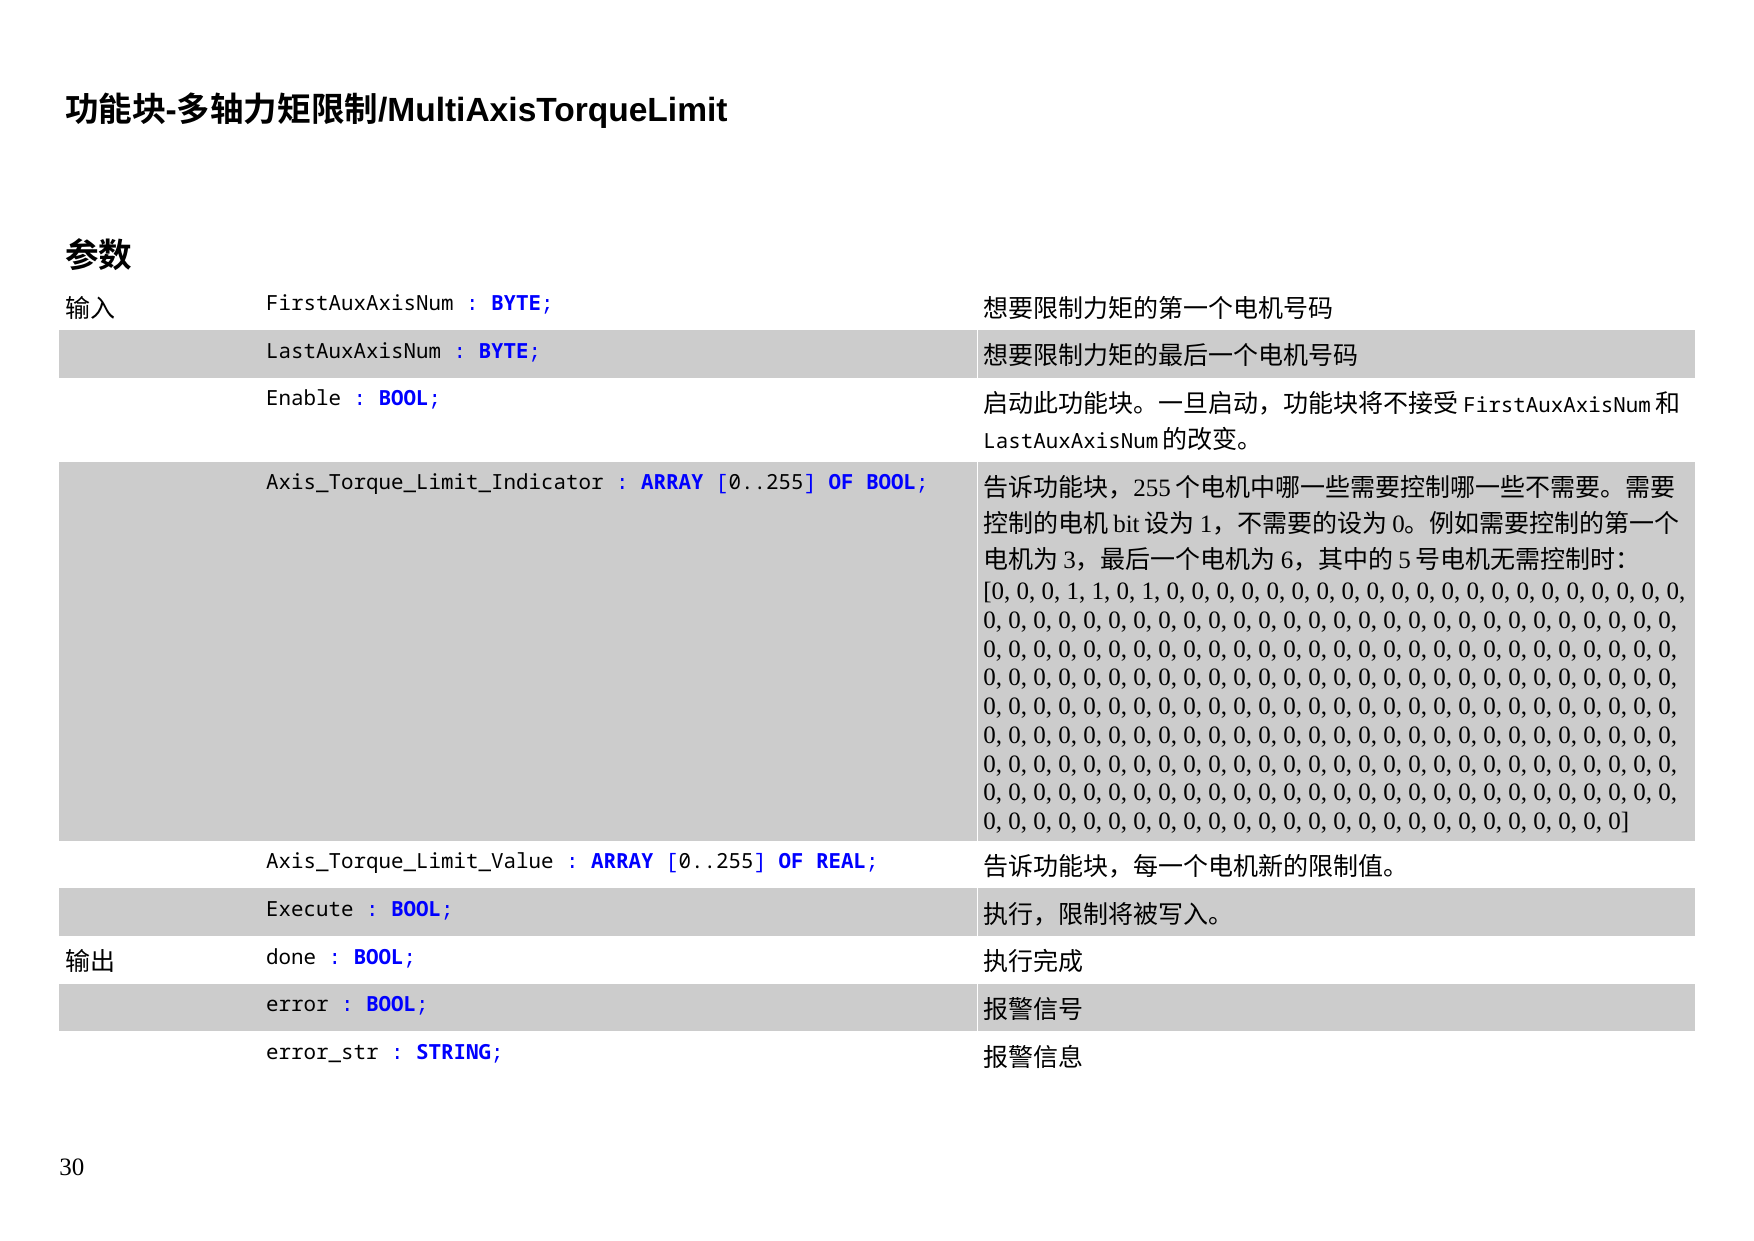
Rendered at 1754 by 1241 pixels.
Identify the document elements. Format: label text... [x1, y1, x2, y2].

table_cell 输出 [59, 936, 260, 984]
table_cell [59, 841, 260, 888]
table_cell [59, 378, 260, 462]
table_cell 报警信号 [978, 984, 1695, 1031]
table_header 功能块-多轴力矩限制/MultiAxisTorqueLimit [59, 59, 1695, 149]
table_cell 输入 [59, 282, 260, 330]
table_cell done : BOOL; [260, 936, 977, 984]
table_cell 启动此功能块。一旦启动，功能块将不接受FirstAuxAxisNum和LastAuxAxisNum的改变。 [978, 378, 1695, 462]
table_cell 想要限制力矩的最后一个电机号码 [978, 330, 1695, 378]
table_cell [59, 984, 260, 1031]
table_cell [59, 150, 1695, 190]
table_cell [59, 1031, 260, 1079]
table_cell FirstAuxAxisNum : BYTE; [260, 282, 977, 330]
table_cell Axis_Torque_Limit_Value : ARRAY [0..255] OF REAL; [260, 841, 977, 888]
table_cell 报警信息 [978, 1031, 1695, 1079]
table_cell 想要限制力矩的第一个电机号码 [978, 282, 1695, 330]
table_cell [59, 888, 260, 936]
table_cell error : BOOL; [260, 984, 977, 1031]
table_cell [59, 462, 260, 841]
table_cell LastAuxAxisNum : BYTE; [260, 330, 977, 378]
table_cell Execute : BOOL; [260, 888, 977, 936]
table_cell error_str : STRING; [260, 1031, 977, 1079]
table_cell 执行完成 [978, 936, 1695, 984]
table_cell 告诉功能块，255个电机中哪一些需要控制哪一些不需要。需要控制的电机bit设为1，不需要的设为0。例如需要控制的第一个电机为3，最后一个电机为6，其中的5号电机无需控制时： [0, 0, 0, 1, 1, 0, 1, 0, 0, 0, 0, 0, 0, 0, 0, 0, 0, 0, 0, 0, 0, 0, 0, 0, 0, 0, 0, 0, 0, 0, 0, 0, 0, 0, 0, 0, 0, 0, 0, 0, 0, 0, 0, 0, 0, 0, 0, 0, 0, 0, 0, 0, 0, 0, 0, 0, 0, 0, 0, 0, 0, 0, 0, 0, 0, 0, 0, 0, 0, 0, 0, 0, 0, 0, 0, 0, 0, 0, 0, 0, 0, 0, 0, 0, 0, 0, 0, 0, 0, 0, 0, 0, 0, 0, 0, 0, 0, 0, 0, 0, 0, 0, 0, 0, 0, 0, 0, 0, 0, 0, 0, 0, 0, 0, 0, 0, 0, 0, 0, 0, 0, 0, 0, 0, 0, 0, 0, 0, 0, 0, 0, 0, 0, 0, 0, 0, 0, 0, 0, 0, 0, 0, 0, 0, 0, 0, 0, 0, 0, 0, 0, 0, 0, 0, 0, 0, 0, 0, 0, 0, 0, 0, 0, 0, 0, 0, 0, 0, 0, 0, 0, 0, 0, 0, 0, 0, 0, 0, 0, 0, 0, 0, 0, 0, 0, 0, 0, 0, 0, 0, 0, 0, 0, 0, 0, 0, 0, 0, 0, 0, 0, 0, 0, 0, 0, 0, 0, 0, 0, 0, 0, 0, 0, 0, 0, 0, 0, 0, 0, 0, 0, 0, 0, 0, 0, 0, 0, 0, 0, 0, 0, 0, 0, 0, 0, 0, 0, 0, 0, 0, 0, 0, 0, 0, 0, 0, 0, 0, 0, 0] [978, 462, 1695, 841]
table_cell [59, 330, 260, 378]
table_cell 参数 [59, 190, 1695, 282]
table_cell Axis_Torque_Limit_Indicator : ARRAY [0..255] OF BOOL; [260, 462, 977, 841]
table_cell 告诉功能块，每一个电机新的限制值。 [978, 841, 1695, 888]
table_cell 执行，限制将被写入。 [978, 888, 1695, 936]
table_cell Enable : BOOL; [260, 378, 977, 462]
